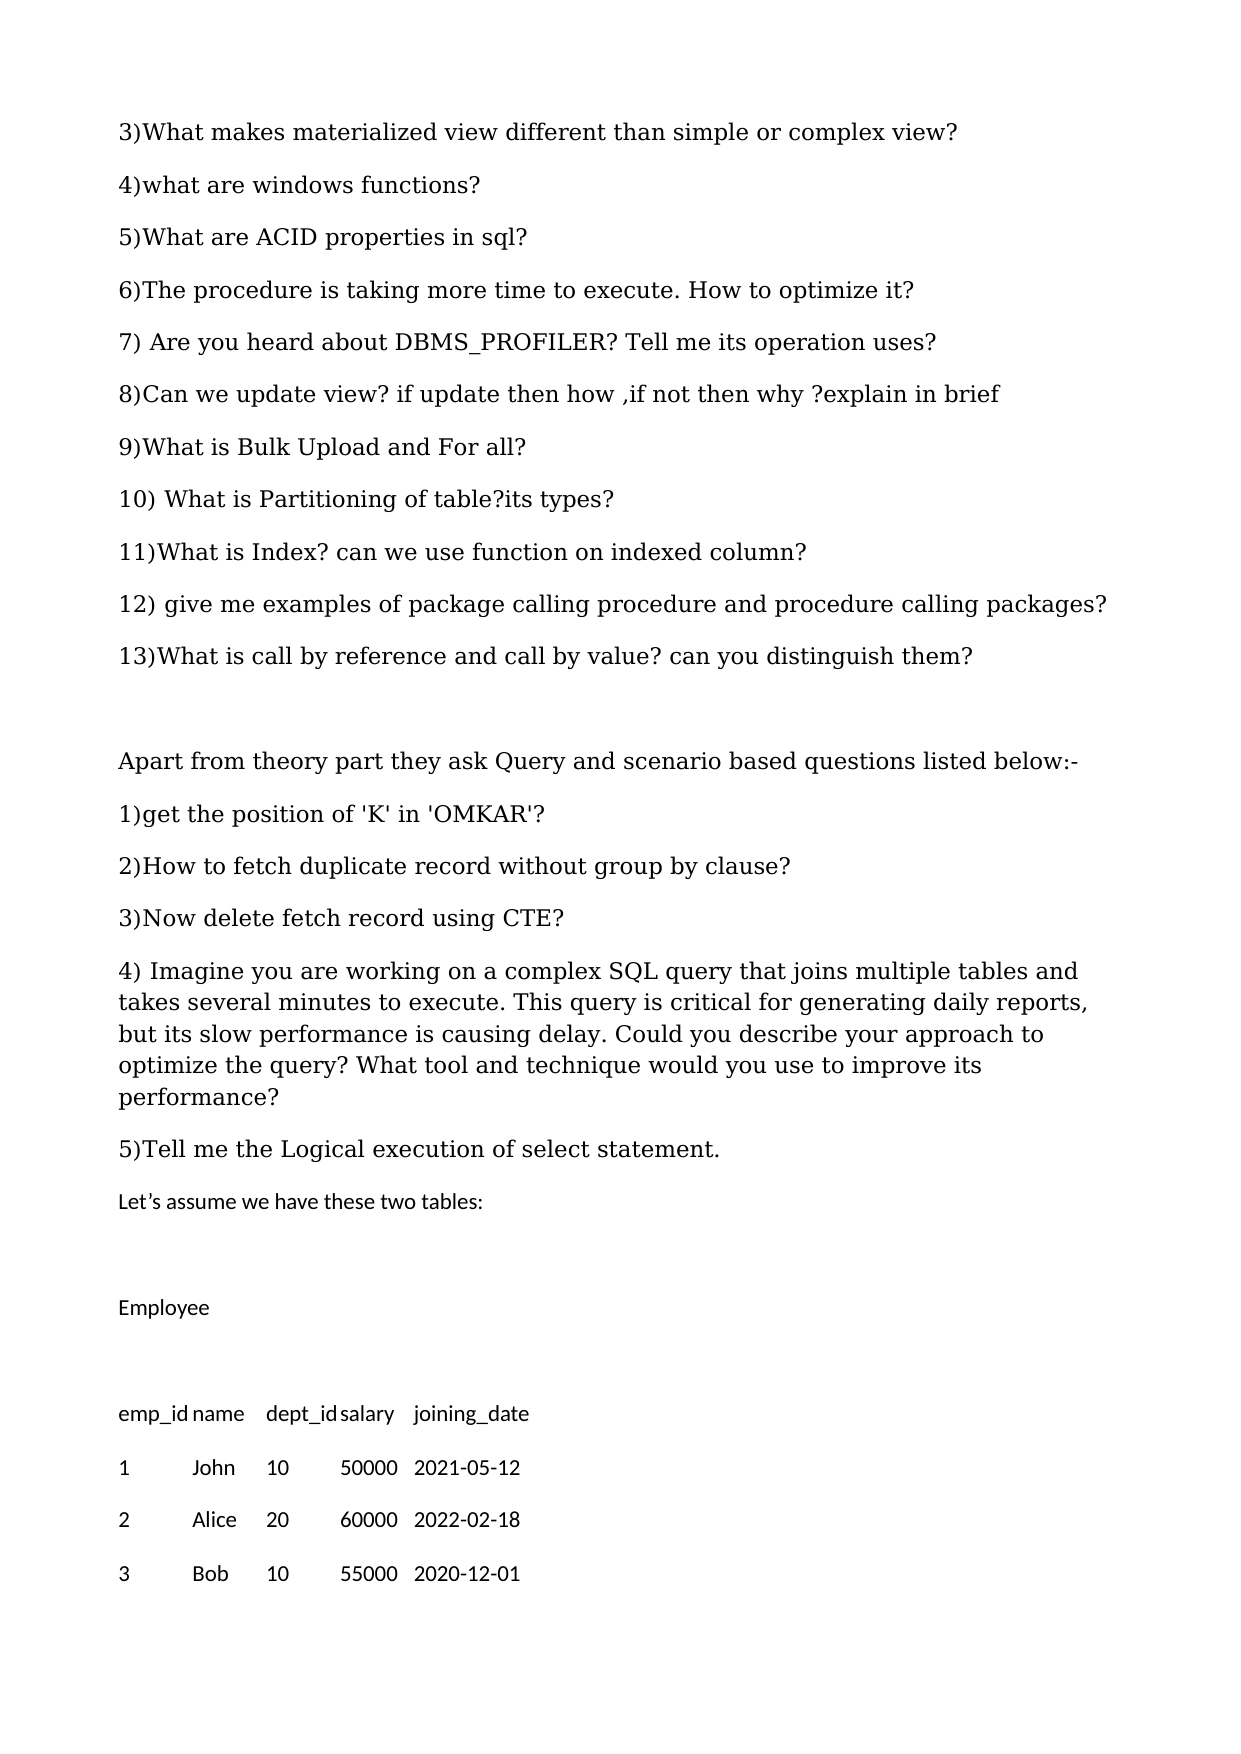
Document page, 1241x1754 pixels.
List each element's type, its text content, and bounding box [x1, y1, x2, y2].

text 9)What is Bulk Upload and For all? [118, 432, 1122, 460]
text 6)The procedure is taking more time to execute. How to optimize it? [118, 275, 1122, 303]
text 5)What are ACID properties in sql? [118, 223, 1122, 250]
text 7) Are you heard about DBMS_PROFILER? Tell me its operation uses? [118, 328, 1122, 355]
text 4) Imagine you are working on a complex SQL query that joins multiple tables and takes several minutes to execute. This query is critical for generating daily reports, but its slow performance is causing delay. Could you describe your approach to optimize the query? What tool and technique would you use to improve its performance? [118, 956, 1122, 1110]
text 2 Alice 20 60000 2022-02-18 [118, 1506, 1122, 1534]
text 1 John 10 50000 2021-05-12 [118, 1453, 1122, 1481]
text 8)Can we update view? if update then how ,if not then why ?explain in brief [118, 380, 1122, 408]
text 2)How to fetch duplicate record without group by clause? [118, 852, 1122, 879]
text 11)What is Index? can we use function on indexed column? [118, 537, 1122, 565]
text 4)what are windows functions? [118, 171, 1122, 198]
text 10) What is Partitioning of table?its types? [118, 485, 1122, 512]
text 3)Now delete fetch record using CTE? [118, 904, 1122, 932]
text 5)Tell me the Logical execution of select statement. [118, 1135, 1122, 1163]
text 3)What makes materialized view different than simple or complex view? [118, 118, 1122, 146]
text 12) give me examples of package calling procedure and procedure calling packages? [118, 590, 1122, 617]
text Employee [118, 1293, 1122, 1322]
text 13)What is call by reference and call by value? can you distinguish them? [118, 642, 1122, 669]
text emp_id name dept_id salary joining_date [118, 1399, 1122, 1428]
text Let’s assume we have these two tables: [118, 1187, 1122, 1216]
text 1)get the position of 'K' in 'OMKAR'? [118, 799, 1122, 827]
text Apart from theory part they ask Query and scenario based questions listed below:- [118, 747, 1122, 774]
text 3 Bob 10 55000 2020-12-01 [118, 1559, 1122, 1587]
